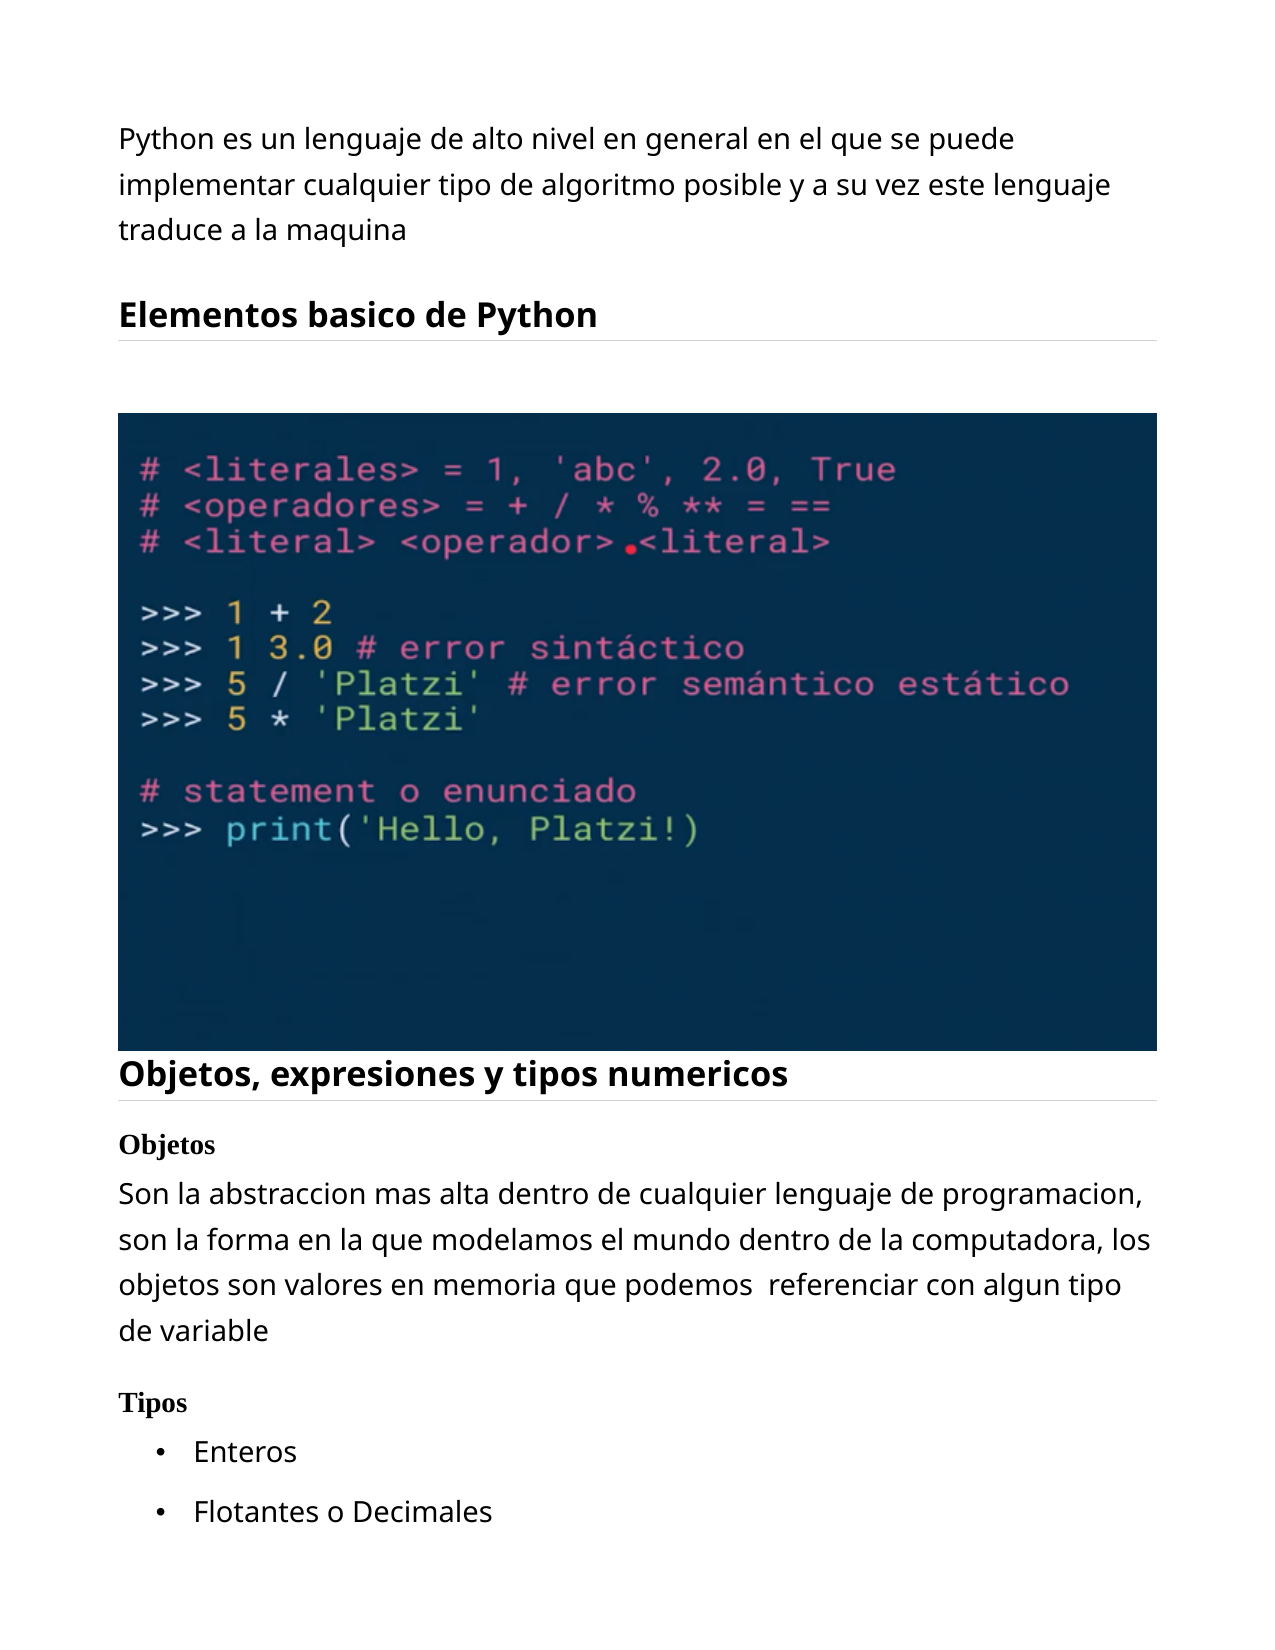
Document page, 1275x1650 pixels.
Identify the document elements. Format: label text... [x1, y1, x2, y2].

subtitle Objetos, expresiones y tipos numericos [118, 1051, 1157, 1100]
list Enteros [156, 1431, 1157, 1471]
text Son la abstraccion mas alta dentro de cualquier lenguaje de programacion, son la forma en la que modelamos el mundo dentro de la computadora, los objetos son valores en memoria que podemos referenciar con algun tipo de variable [118, 1173, 1157, 1350]
subtitle Elementos basico de Python [118, 290, 1157, 340]
list Flotantes o Decimales [156, 1491, 1157, 1531]
picture [118, 413, 1157, 1051]
subtitle Tipos [118, 1385, 1157, 1418]
subtitle Objetos [118, 1127, 1157, 1161]
text Python es un lenguaje de alto nivel en general en el que se puede implementar cualquier tipo de algoritmo posible y a su vez este lenguaje traduce a la maquina [118, 118, 1157, 249]
